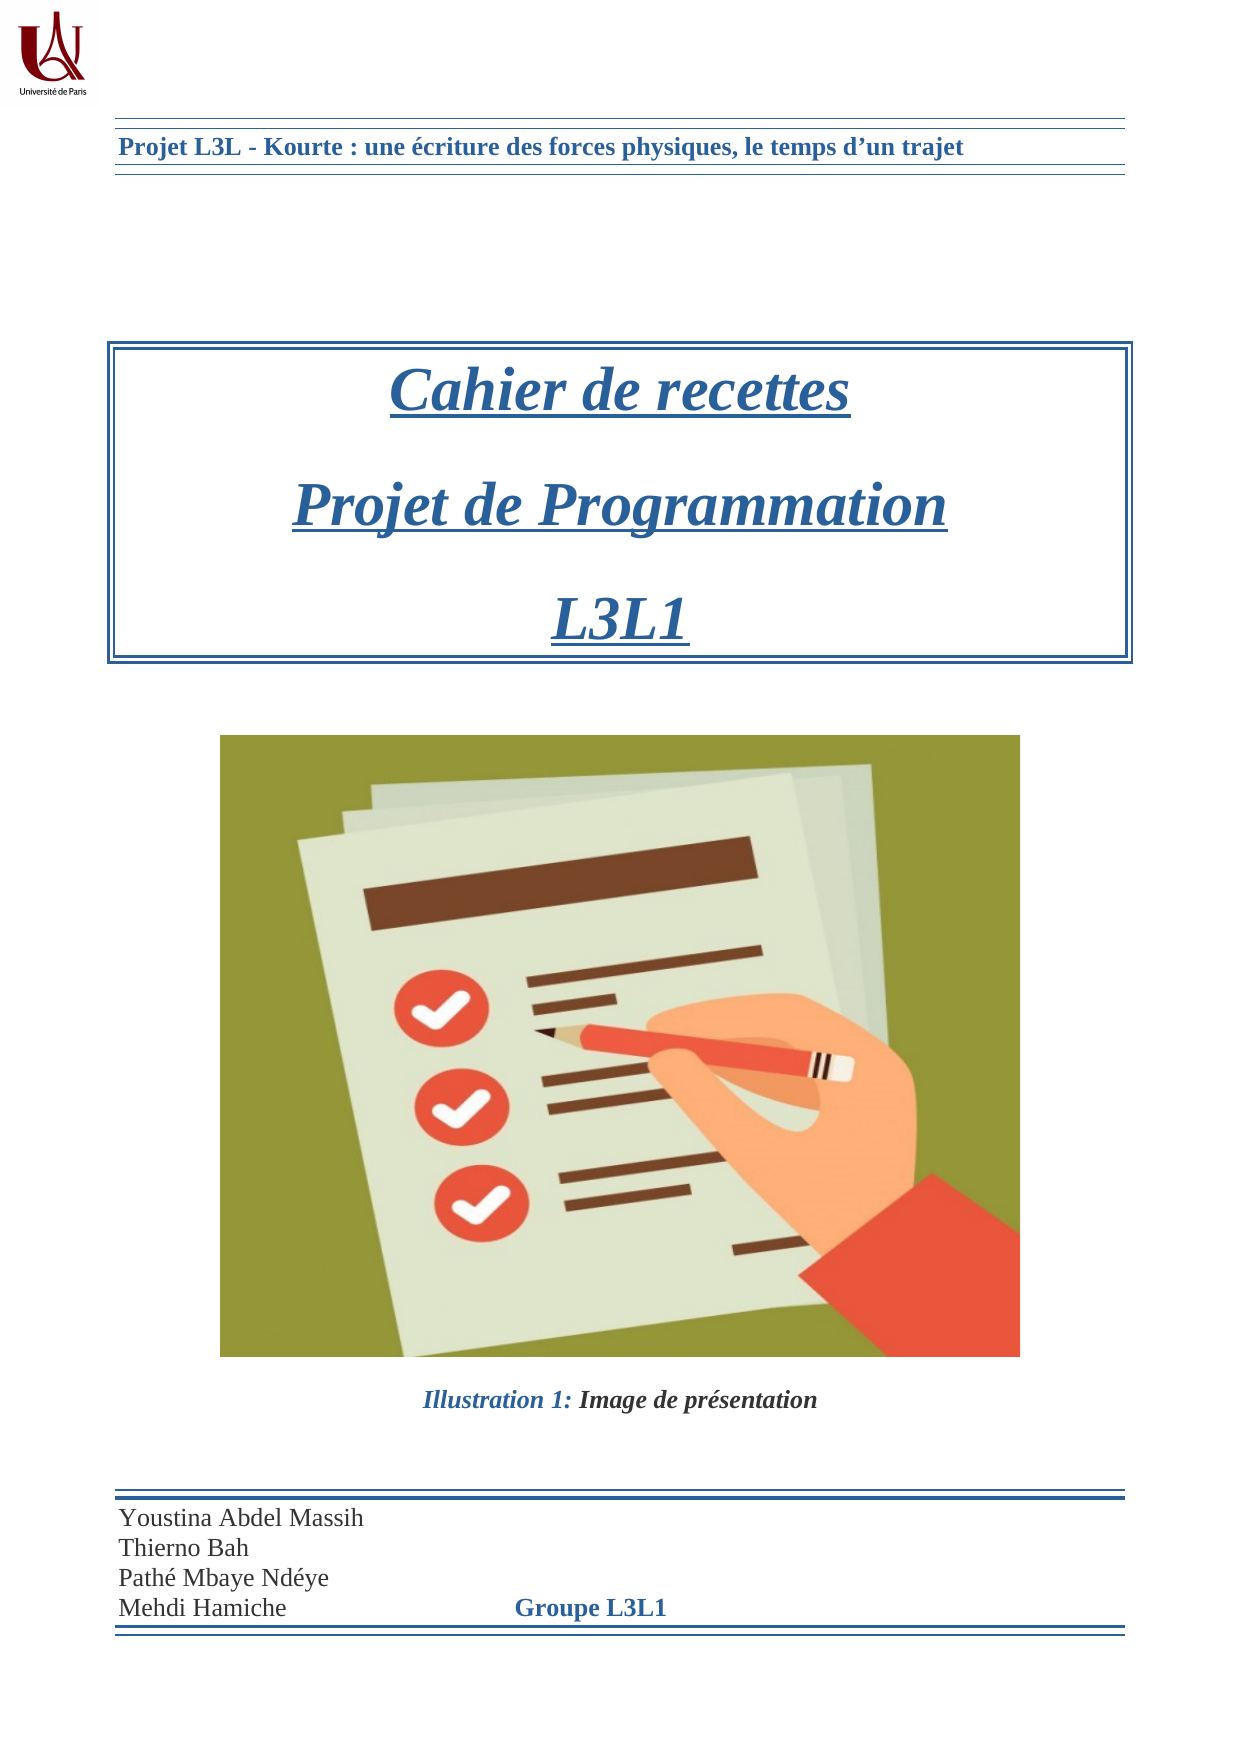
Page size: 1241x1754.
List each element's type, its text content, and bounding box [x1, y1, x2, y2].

title Cahier de recettes [110, 344, 1131, 424]
picture [220, 735, 1020, 1357]
text Illustration 1: Image de présentation [220, 1357, 1020, 1414]
title L3L1 [110, 569, 1131, 661]
picture [0, 0, 101, 107]
title Projet de Programmation [115, 455, 1125, 538]
title [220, 723, 1020, 735]
